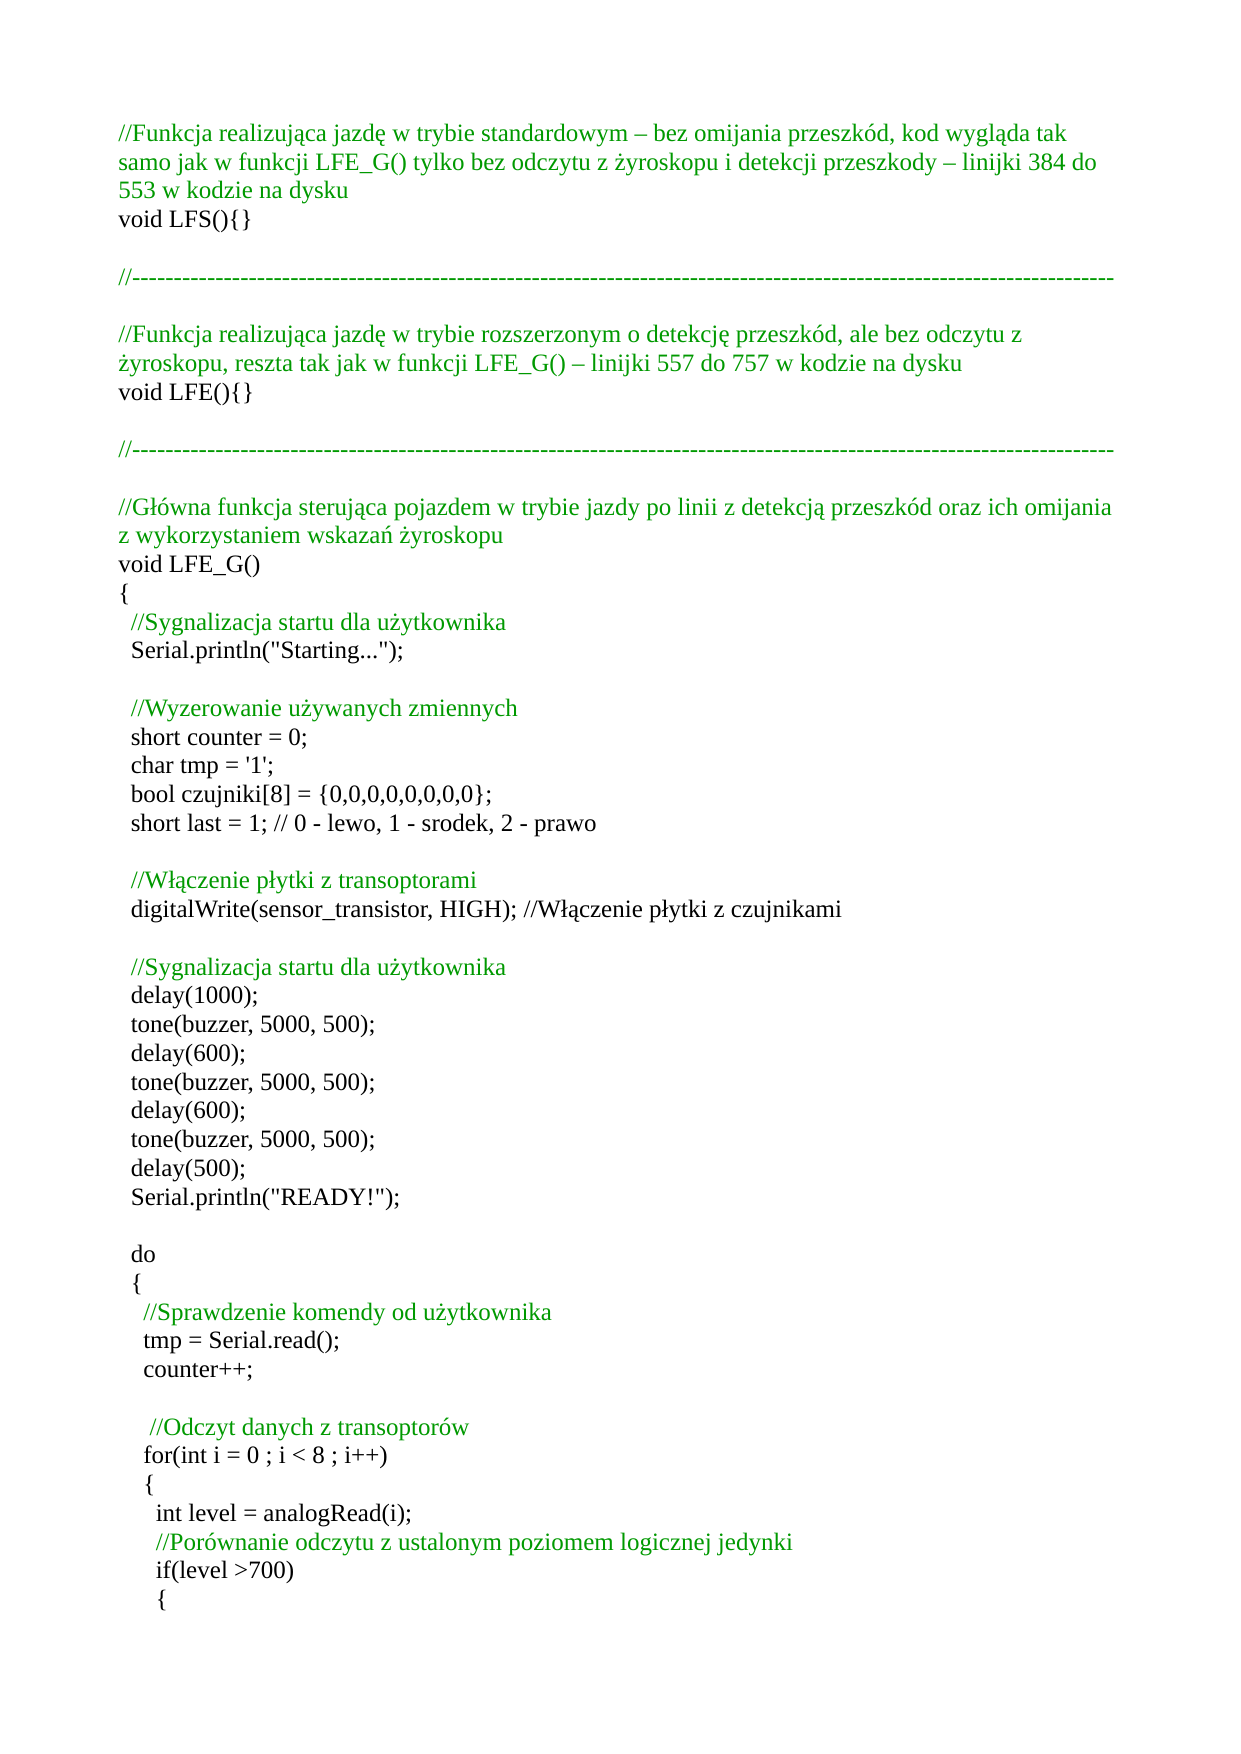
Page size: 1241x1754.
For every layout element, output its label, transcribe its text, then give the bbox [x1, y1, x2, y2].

text //---------------------------------------------------------------------------------------------------------------------- [118, 434, 1122, 463]
text counter++; [118, 1354, 1122, 1383]
text { [118, 578, 1122, 607]
text //Sprawdzenie komendy od użytkownika [118, 1297, 1122, 1326]
text //Sygnalizacja startu dla użytkownika [118, 952, 1122, 981]
text //---------------------------------------------------------------------------------------------------------------------- [118, 262, 1122, 291]
text //Wyzerowanie używanych zmiennych [118, 693, 1122, 722]
text short counter = 0; [118, 722, 1122, 751]
text Serial.println("Starting..."); [118, 636, 1122, 664]
text do [118, 1239, 1122, 1268]
text { [118, 1469, 1122, 1498]
text { [118, 1268, 1122, 1297]
text //Porównanie odczytu z ustalonym poziomem logicznej jedynki [118, 1527, 1122, 1556]
text Serial.println("READY!"); [118, 1182, 1122, 1211]
text delay(600); [118, 1038, 1122, 1067]
text tone(buzzer, 5000, 500); [118, 1124, 1122, 1153]
text delay(600); [118, 1096, 1122, 1124]
text bool czujniki[8] = {0,0,0,0,0,0,0,0}; [118, 779, 1122, 808]
text tone(buzzer, 5000, 500); [118, 1067, 1122, 1096]
text //Główna funkcja sterująca pojazdem w trybie jazdy po linii z detekcją przeszkód oraz ich omijania z wykorzystaniem wskazań żyroskopu [118, 492, 1122, 549]
text tone(buzzer, 5000, 500); [118, 1009, 1122, 1038]
text void LFE(){} [118, 377, 1122, 406]
text int level = analogRead(i); [118, 1498, 1122, 1527]
text short last = 1; // 0 - lewo, 1 - srodek, 2 - prawo [118, 808, 1122, 837]
text //Włączenie płytki z transoptorami [118, 866, 1122, 894]
text digitalWrite(sensor_transistor, HIGH); //Włączenie płytki z czujnikami [118, 894, 1122, 923]
text //Odczyt danych z transoptorów [118, 1412, 1122, 1441]
text for(int i = 0 ; i < 8 ; i++) [118, 1441, 1122, 1469]
text //Funkcja realizująca jazdę w trybie rozszerzonym o detekcję przeszkód, ale bez odczytu z żyroskopu, reszta tak jak w funkcji LFE_G() – linijki 557 do 757 w kodzie na dysku [118, 319, 1122, 377]
text delay(1000); [118, 981, 1122, 1009]
text //Funkcja realizująca jazdę w trybie standardowym – bez omijania przeszkód, kod wygląda tak samo jak w funkcji LFE_G() tylko bez odczytu z żyroskopu i detekcji przeszkody – linijki 384 do 553 w kodzie na dysku [118, 118, 1122, 204]
text void LFS(){} [118, 204, 1122, 233]
text void LFE_G() [118, 549, 1122, 578]
text //Sygnalizacja startu dla użytkownika [118, 607, 1122, 636]
text delay(500); [118, 1153, 1122, 1182]
text if(level >700) [118, 1556, 1122, 1584]
text char tmp = '1'; [118, 751, 1122, 779]
text { [118, 1584, 1122, 1613]
text tmp = Serial.read(); [118, 1326, 1122, 1354]
